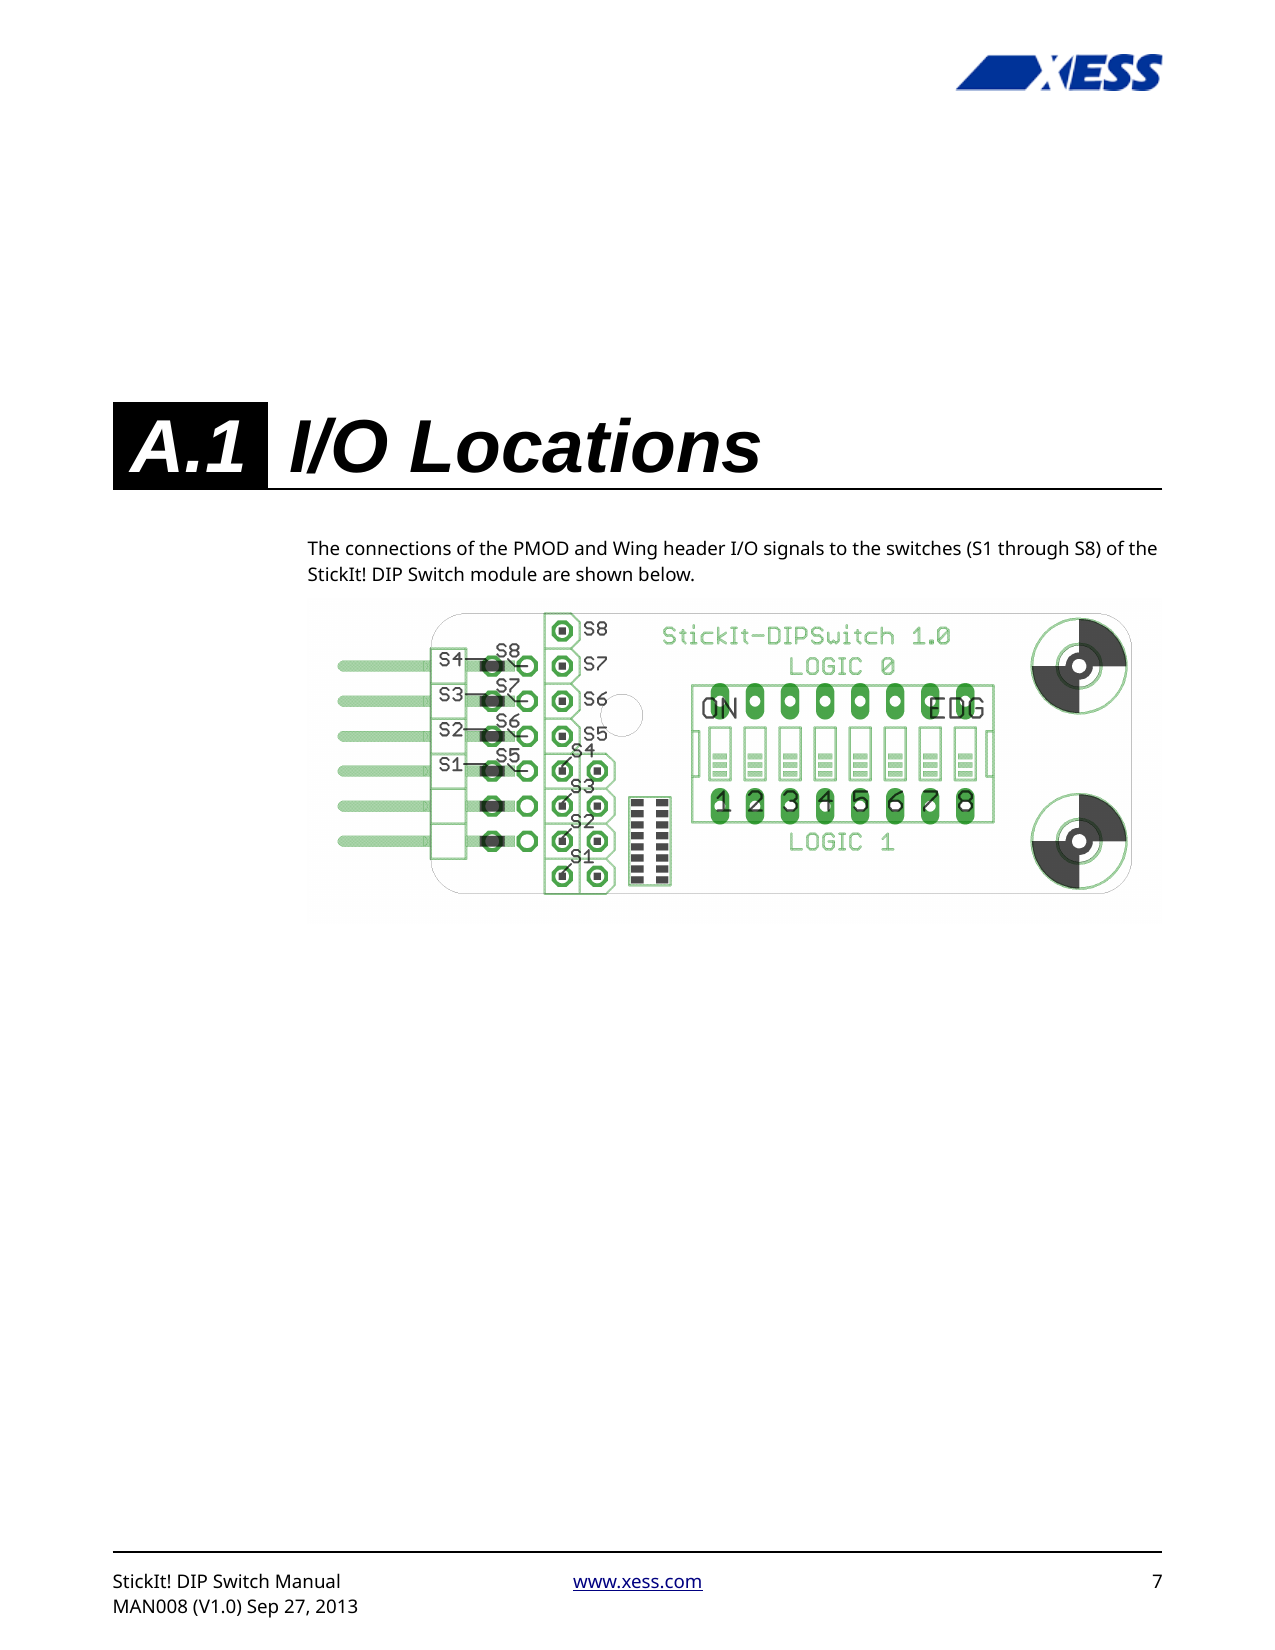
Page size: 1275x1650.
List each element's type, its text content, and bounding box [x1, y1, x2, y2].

subtitle I/O Locations [268, 402, 1162, 488]
picture [955, 54, 1163, 91]
text The connections of the PMOD and Wing header I/O signals to the switches (S1 through S8) of the StickIt! DIP Switch module are shown below. [307, 535, 1162, 586]
picture [307, 598, 1163, 924]
